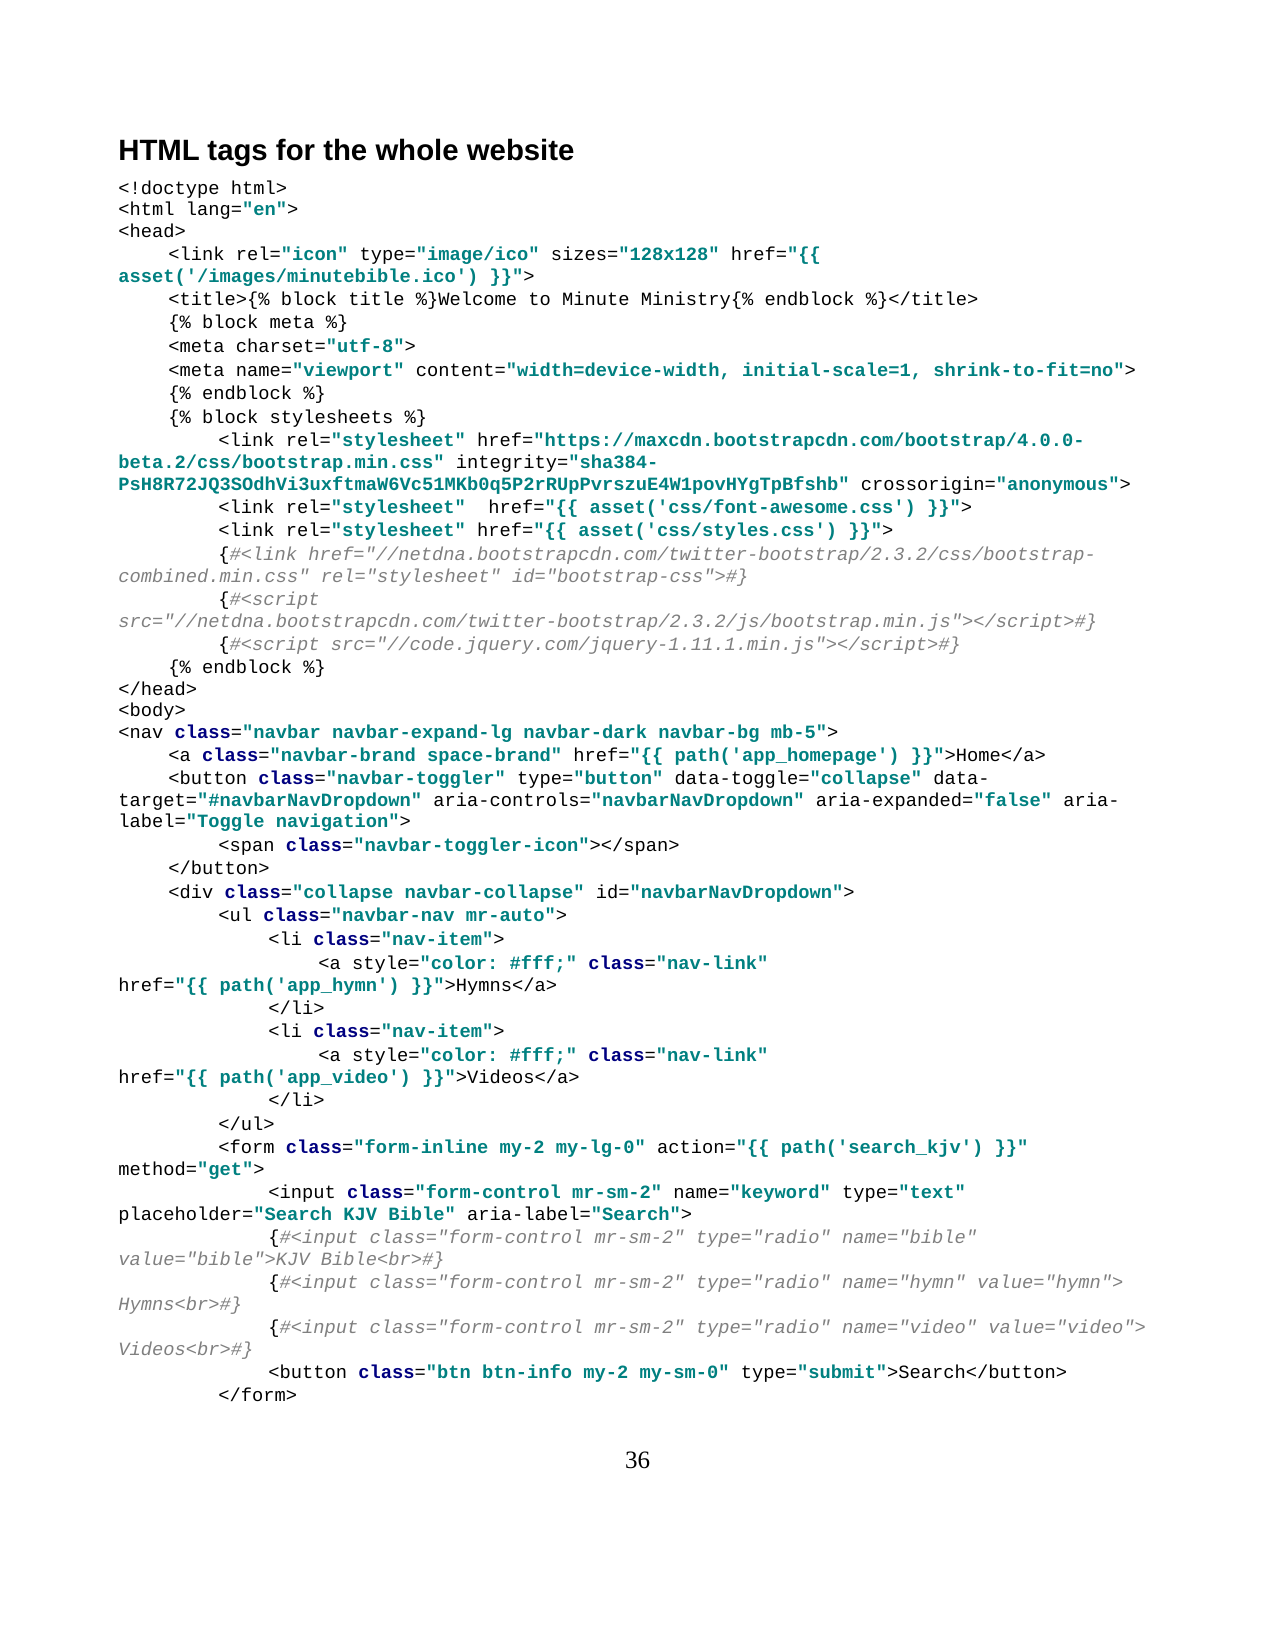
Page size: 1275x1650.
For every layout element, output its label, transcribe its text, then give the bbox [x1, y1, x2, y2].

text <a style="color: #fff;" class="nav-link" href="{{ path('app_hymn') }}">Hymns</a> [118, 952, 1157, 997]
text </li> [118, 1089, 1157, 1112]
text <nav class="navbar navbar-expand-lg navbar-dark navbar-bg mb-5"> [118, 722, 1157, 744]
text {% endblock %} [118, 656, 1157, 680]
text {% block stylesheets %} [118, 406, 1157, 429]
text <head> [118, 221, 1157, 243]
text {#<input class="form-control mr-sm-2" type="radio" name="hymn" value="hymn"> Hymns<br>#} [118, 1271, 1157, 1316]
text <form class="form-inline my-2 my-lg-0" action="{{ path('search_kjv') }}" method="get"> [118, 1136, 1157, 1181]
text <button class="btn btn-info my-2 my-sm-0" type="submit">Search</button> [118, 1361, 1157, 1384]
text </head> [118, 680, 1157, 701]
text <meta name="viewport" content="width=device-width, initial-scale=1, shrink-to-fit=no"> [118, 358, 1157, 382]
text {#<script src="//netdna.bootstrapcdn.com/twitter-bootstrap/2.3.2/js/bootstrap.min.js"></script>#} [118, 588, 1157, 633]
text </form> [118, 1384, 1157, 1408]
text <link rel="stylesheet" href="https://maxcdn.bootstrapcdn.com/bootstrap/4.0.0-beta.2/css/bootstrap.min.css" integrity="sha384-PsH8R72JQ3SOdhVi3uxftmaW6Vc51MKb0q5P2rRUpPvrszuE4W1povHYgTpBfshb" crossorigin="anonymous"> [118, 429, 1157, 496]
text <link rel="stylesheet" href="{{ asset('css/styles.css') }}"> [118, 519, 1157, 543]
text <meta charset="utf-8"> [118, 335, 1157, 358]
text {#<link href="//netdna.bootstrapcdn.com/twitter-bootstrap/2.3.2/css/bootstrap-combined.min.css" rel="stylesheet" id="bootstrap-css">#} [118, 543, 1157, 588]
text <a class="navbar-brand space-brand" href="{{ path('app_homepage') }}">Home</a> [118, 744, 1157, 767]
text {#<input class="form-control mr-sm-2" type="radio" name="video" value="video"> Videos<br>#} [118, 1316, 1157, 1361]
text <input class="form-control mr-sm-2" name="keyword" type="text" placeholder="Search KJV Bible" aria-label="Search"> [118, 1181, 1157, 1226]
text <a style="color: #fff;" class="nav-link" href="{{ path('app_video') }}">Videos</a> [118, 1044, 1157, 1089]
subtitle HTML tags for the whole website [118, 133, 1157, 166]
text <link rel="stylesheet" href="{{ asset('css/font-awesome.css') }}"> [118, 496, 1157, 519]
text <li class="nav-item"> [118, 928, 1157, 952]
text </button> [118, 857, 1157, 881]
text </ul> [118, 1112, 1157, 1136]
text <html lang="en"> [118, 200, 1157, 221]
text </li> [118, 997, 1157, 1020]
text {#<script src="//code.jquery.com/jquery-1.11.1.min.js"></script>#} [118, 633, 1157, 656]
text {% endblock %} [118, 382, 1157, 406]
text <button class="navbar-toggler" type="button" data-toggle="collapse" data-target="#navbarNavDropdown" aria-controls="navbarNavDropdown" aria-expanded="false" aria-label="Toggle navigation"> [118, 767, 1157, 833]
text <span class="navbar-toggler-icon"></span> [118, 833, 1157, 857]
text <body> [118, 701, 1157, 722]
text <!doctype html> [118, 179, 1157, 200]
text {% block meta %} [118, 311, 1157, 335]
text <li class="nav-item"> [118, 1020, 1157, 1044]
text <title>{% block title %}Welcome to Minute Ministry{% endblock %}</title> [118, 288, 1157, 311]
text {#<input class="form-control mr-sm-2" type="radio" name="bible" value="bible">KJV Bible<br>#} [118, 1226, 1157, 1271]
text <link rel="icon" type="image/ico" sizes="128x128" href="{{ asset('/images/minutebible.ico') }}"> [118, 243, 1157, 288]
text <ul class="navbar-nav mr-auto"> [118, 904, 1157, 928]
text <div class="collapse navbar-collapse" id="navbarNavDropdown"> [118, 881, 1157, 904]
